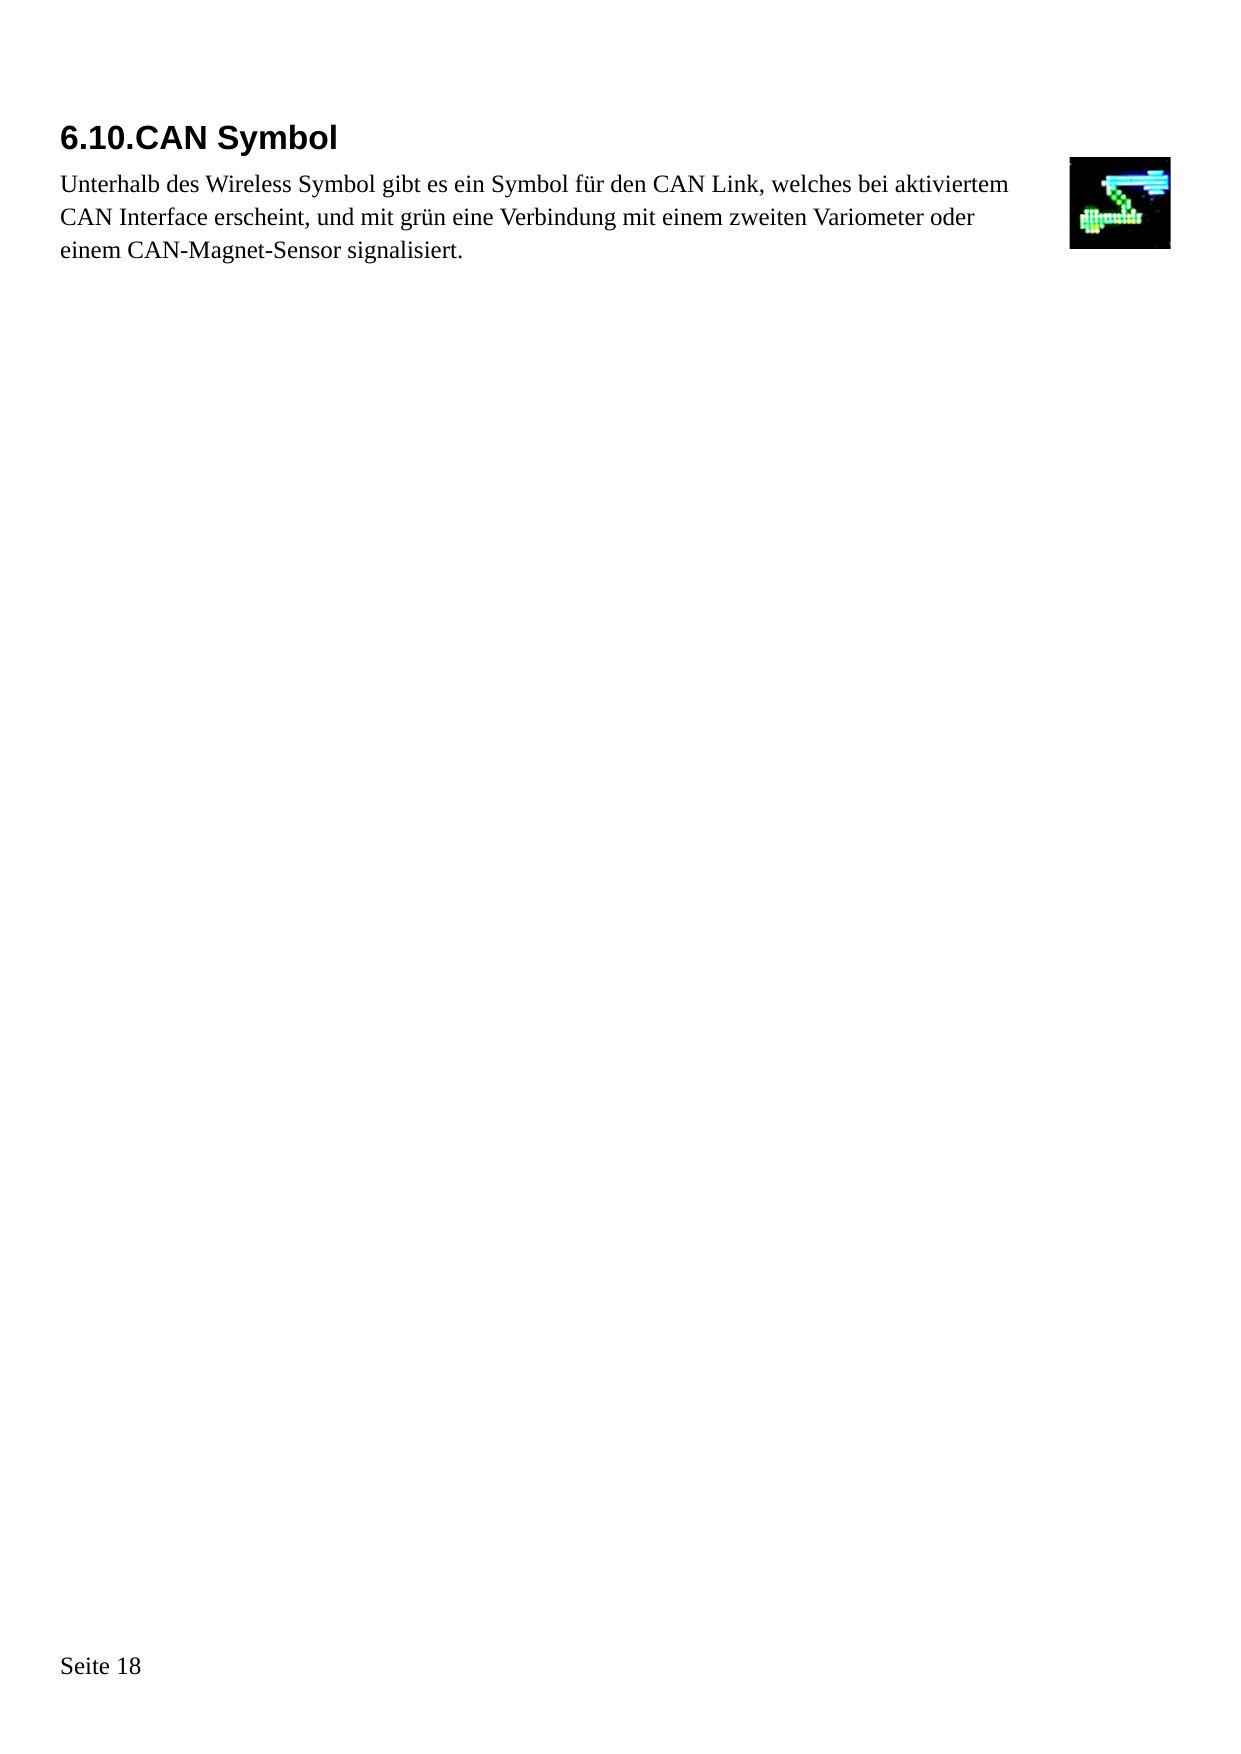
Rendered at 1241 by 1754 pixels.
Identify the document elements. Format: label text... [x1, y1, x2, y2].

picture [1069, 157, 1171, 249]
text Unterhalb des Wireless Symbol gibt es ein Symbol für den CAN Link, welches bei aktiviertem CAN Interface erscheint, und mit grün eine Verbindung mit einem zweiten Variometer oder einem CAN-Magnet-Sensor signalisiert. [60, 169, 1207, 264]
subtitle CAN Symbol [60, 118, 1207, 157]
